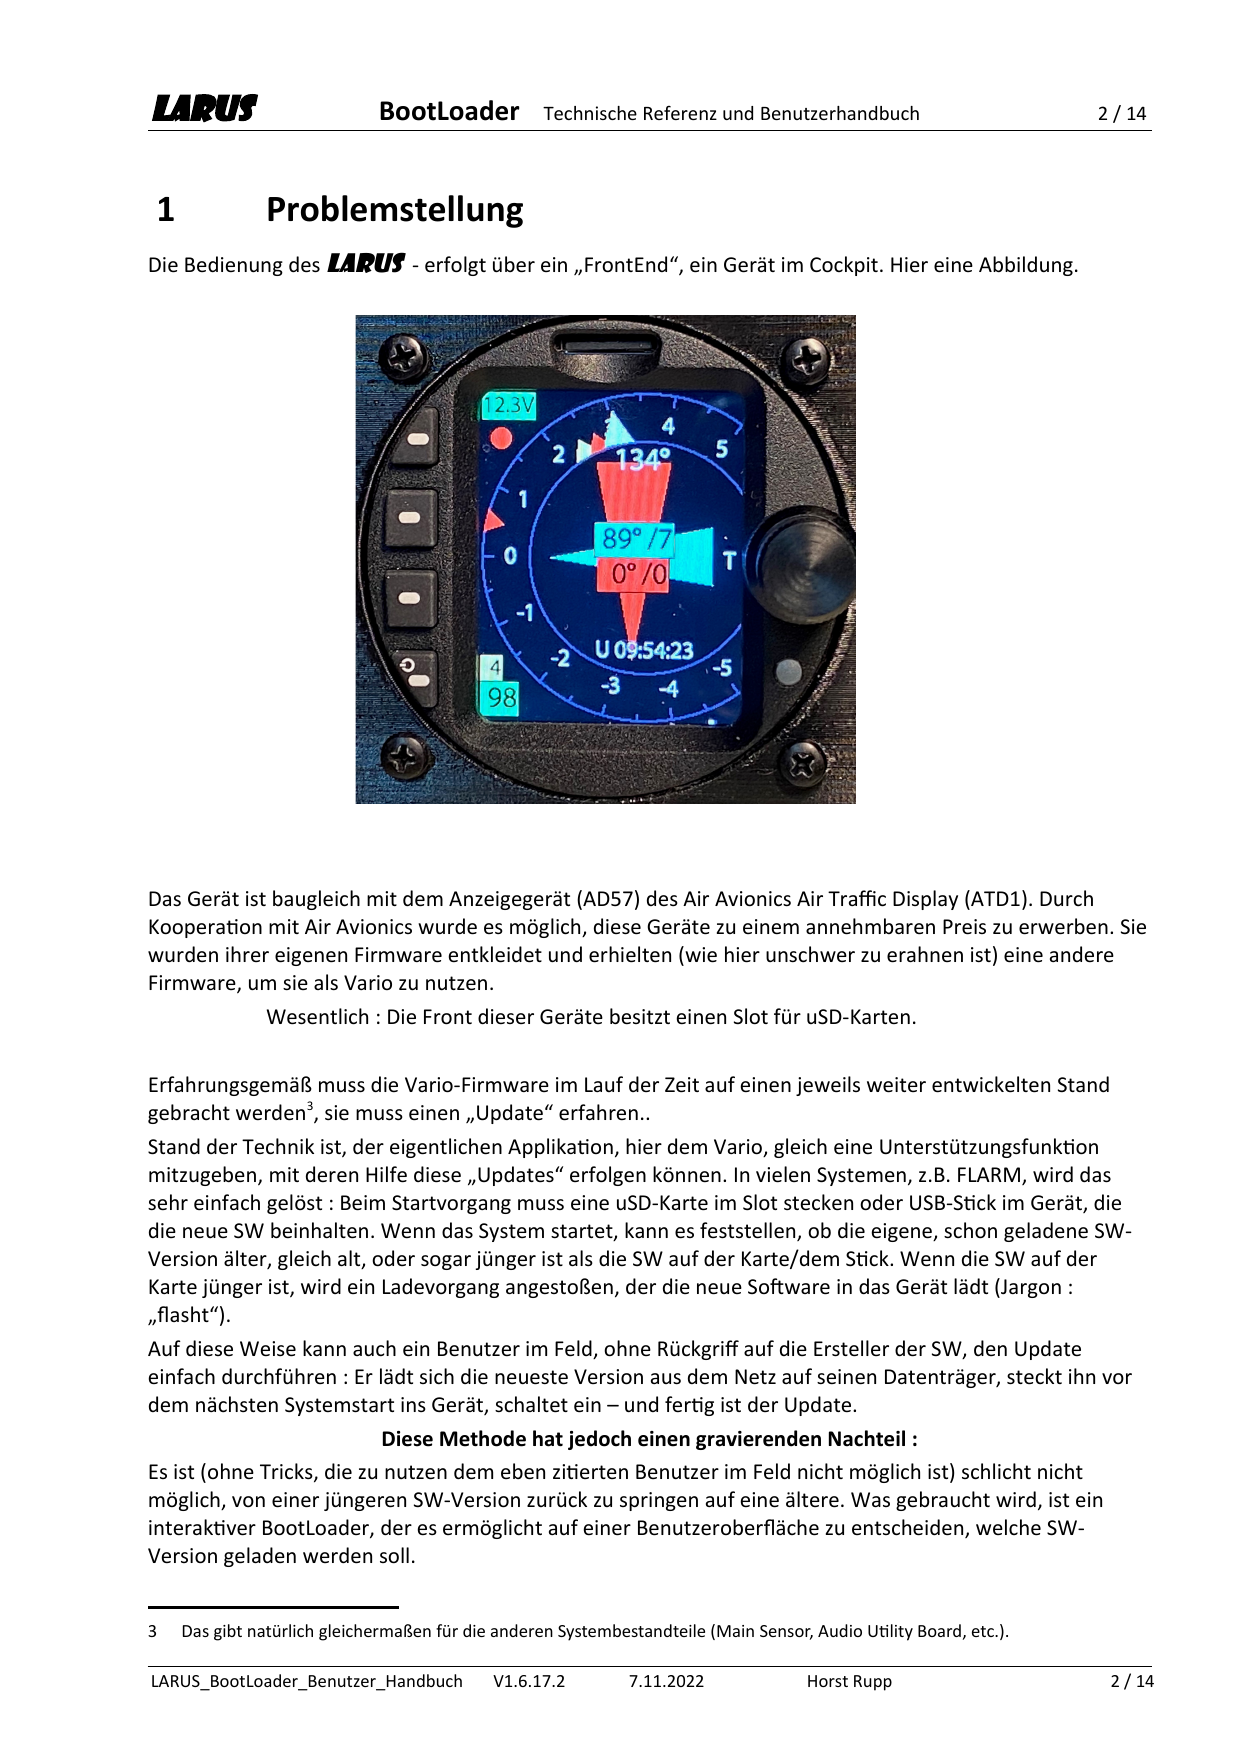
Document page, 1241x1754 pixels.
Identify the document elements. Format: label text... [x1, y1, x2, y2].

text Auf diese Weise kann auch ein Benutzer im Feld, ohne Rückgriff auf die Ersteller der SW, den Update einfach durchführen : Er lädt sich die neueste Version aus dem Netz auf seinen Datenträger, steckt ihn vor dem nächsten Systemstart ins Gerät, schaltet ein – und fertig ist der Update. [148, 1334, 1152, 1418]
text Diese Methode hat jedoch einen gravierenden Nachteil : [148, 1424, 1152, 1452]
text Erfahrungsgemäß muss die Vario-Firmware im Lauf der Zeit auf einen jeweils weiter entwickelten Stand gebracht werden, sie muss einen „Update“ erfahren.. [148, 1070, 1152, 1126]
text Es ist (ohne Tricks, die zu nutzen dem eben zitierten Benutzer im Feld nicht möglich ist) schlicht nicht möglich, von einer jüngeren SW-Version zurück zu springen auf eine ältere. Was gebraucht wird, ist ein interaktiver BootLoader, der es ermöglicht auf einer Benutzeroberfläche zu entscheiden, welche SW-Version geladen werden soll. [148, 1457, 1152, 1569]
subtitle Problemstellung [148, 185, 1128, 231]
text Das Gerät ist baugleich mit dem Anzeigegerät (AD57) des Air Avionics Air Traffic Display (ATD1). Durch Kooperation mit Air Avionics wurde es möglich, diese Geräte zu einem annehmbaren Preis zu erwerben. Sie wurden ihrer eigenen Firmware entkleidet und erhielten (wie hier unschwer zu erahnen ist) eine andere Firmware, um sie als Vario zu nutzen. [148, 884, 1152, 996]
text Das gibt natürlich gleichermaßen für die anderen Systembestandteile (Main Sensor, Audio Utility Board, etc.). [148, 1619, 1152, 1660]
picture [355, 315, 856, 804]
text Wesentlich : Die Front dieser Geräte besitzt einen Slot für uSD-Karten. [148, 1002, 1152, 1030]
text Die Bedienung des LARUS - erfolgt über ein „FrontEnd“, ein Gerät im Cockpit. Hier eine Abbildung. [148, 247, 1152, 278]
text Stand der Technik ist, der eigentlichen Applikation, hier dem Vario, gleich eine Unterstützungsfunktion mitzugeben, mit deren Hilfe diese „Updates“ erfolgen können. In vielen Systemen, z.B. FLARM, wird das sehr einfach gelöst : Beim Startvorgang muss eine uSD-Karte im Slot stecken oder USB-Stick im Gerät, die die neue SW beinhalten. Wenn das System startet, kann es feststellen, ob die eigene, schon geladene SW-Version älter, gleich alt, oder sogar jünger ist als die SW auf der Karte/dem Stick. Wenn die SW auf der Karte jünger ist, wird ein Ladevorgang angestoßen, der die neue Software in das Gerät lädt (Jargon : „flasht“). [148, 1132, 1152, 1328]
